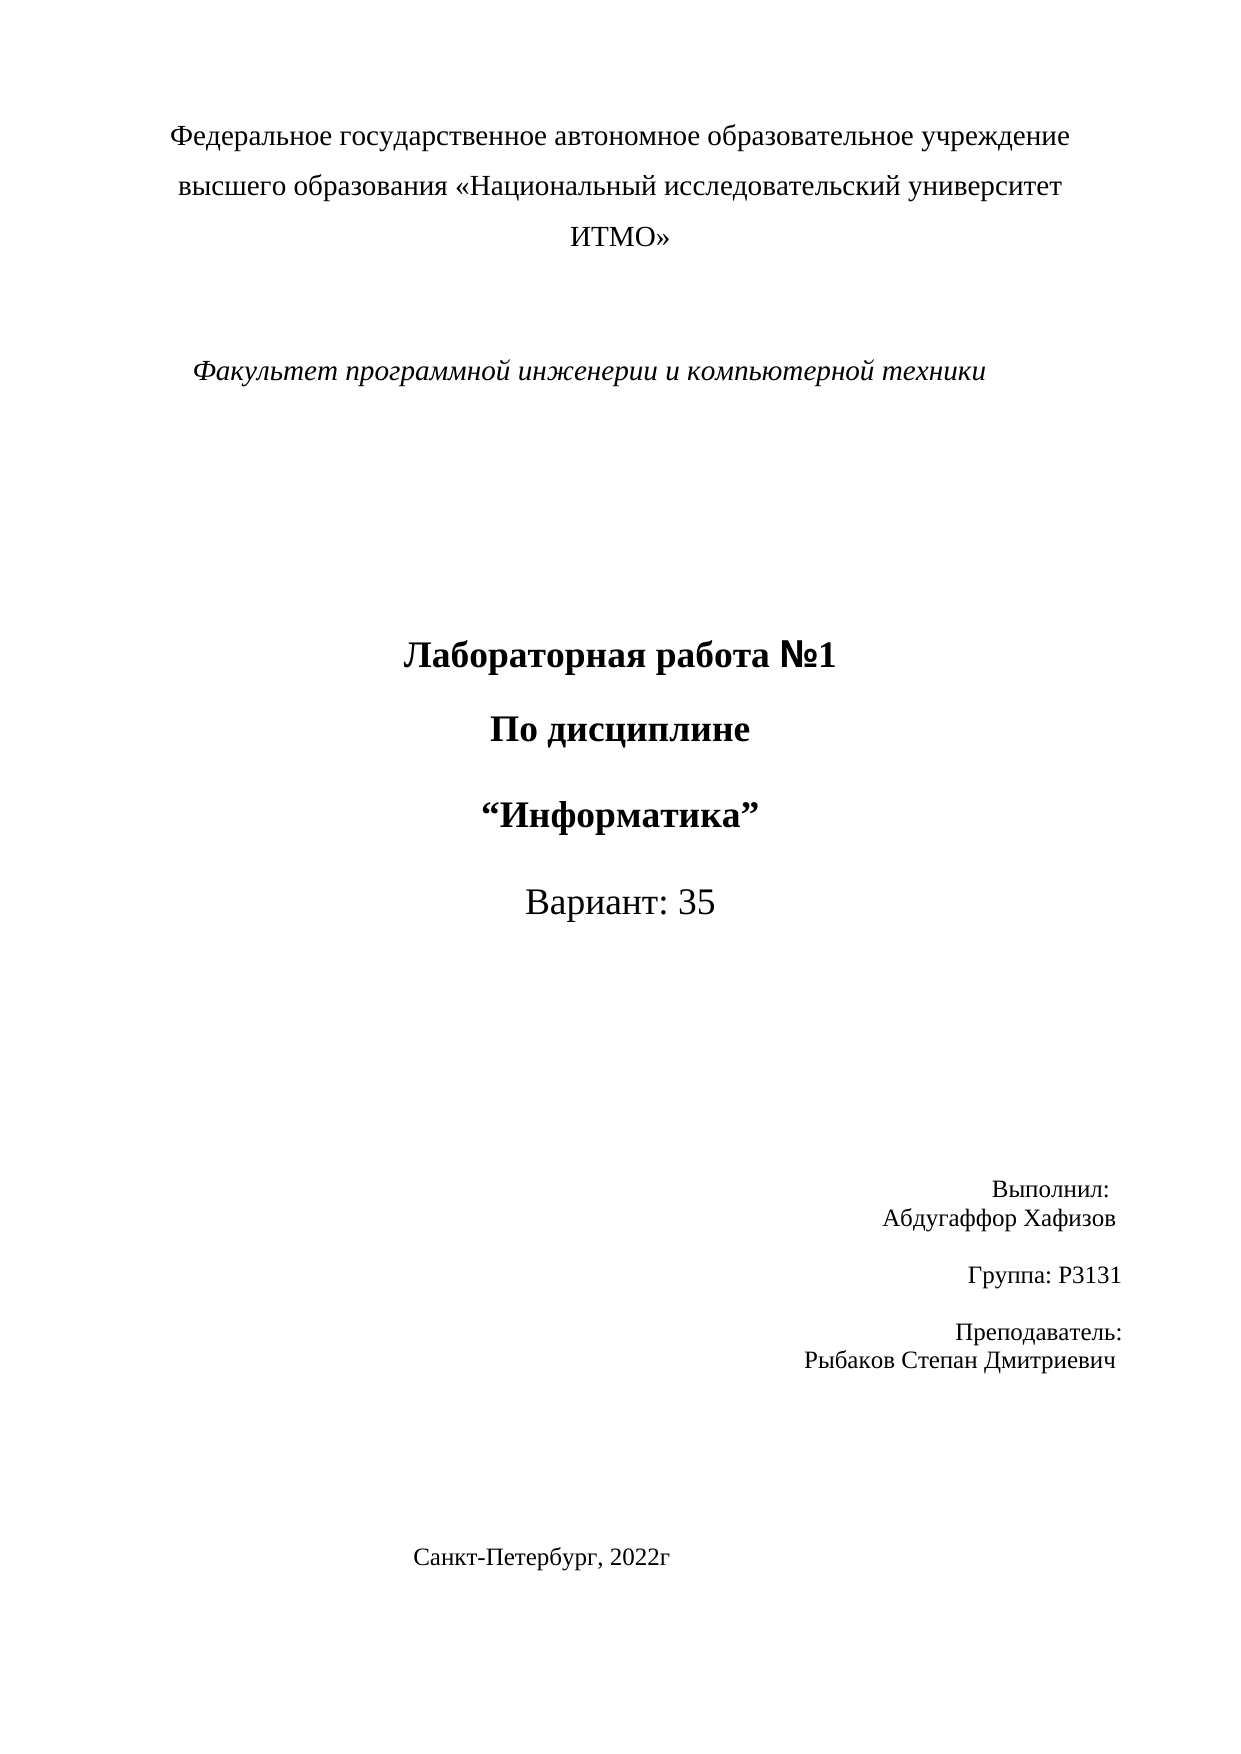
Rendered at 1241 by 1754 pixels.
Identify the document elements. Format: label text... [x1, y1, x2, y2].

text Выполнил: [118, 1174, 1122, 1203]
text Федеральное государственное автономное образовательное учреждение [118, 118, 1122, 152]
text “Информатика” [118, 793, 1122, 836]
text Рыбаков Степан Дмитриевич [118, 1345, 1122, 1374]
text Факультет программной инженерии и компьютерной техники [59, 353, 1122, 387]
text Лабораторная работа №1 [118, 627, 1122, 678]
text Абдугаффор Хафизов [118, 1203, 1122, 1232]
text Преподаватель: [118, 1317, 1122, 1345]
text Группа: Р3131 [118, 1260, 1122, 1289]
text Вариант: 35 [118, 879, 1122, 922]
text По дисциплине [118, 707, 1122, 750]
text Санкт-Петербург, 2022г [339, 1542, 1122, 1571]
text ИТМО» [118, 219, 1122, 252]
text высшего образования «Национальный исследовательский университет [118, 168, 1122, 202]
